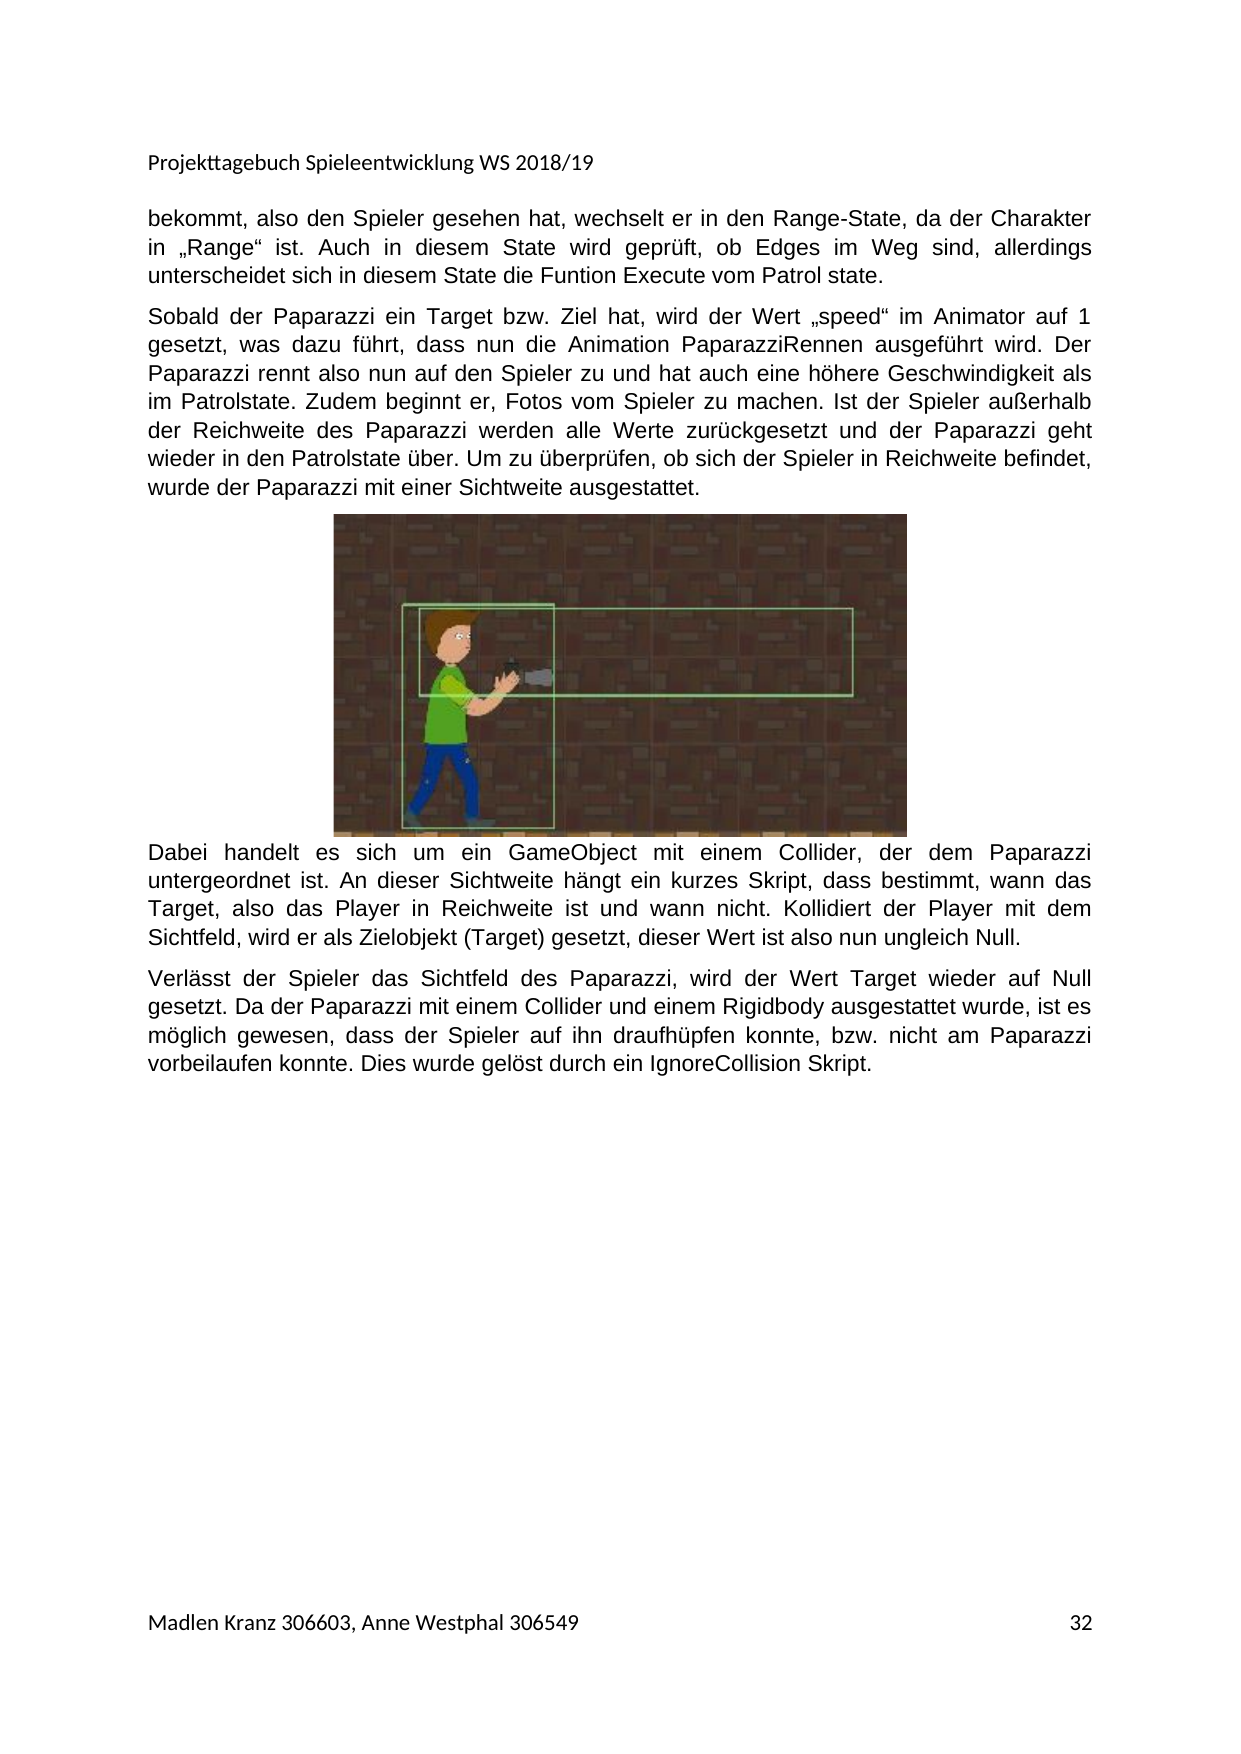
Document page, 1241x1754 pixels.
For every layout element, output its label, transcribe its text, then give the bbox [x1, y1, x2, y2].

text Verlässt der Spieler das Sichtfeld des Paparazzi, wird der Wert Target wieder auf Null gesetzt. Da der Paparazzi mit einem Collider und einem Rigidbody ausgestattet wurde, ist es möglich gewesen, dass der Spieler auf ihn draufhüpfen konnte, bzw. nicht am Paparazzi vorbeilaufen konnte. Dies wurde gelöst durch ein IgnoreCollision Skript. [148, 965, 1093, 1076]
text Dabei handelt es sich um ein GameObject mit einem Collider, der dem Paparazzi untergeordnet ist. An dieser Sichtweite hängt ein kurzes Skript, dass bestimmt, wann das Target, also das Player in Reichweite ist und wann nicht. Kollidiert der Player mit dem Sichtfeld, wird er als Zielobjekt (Target) gesetzt, dieser Wert ist also nun ungleich Null. [148, 514, 1093, 950]
text Sobald der Paparazzi ein Target bzw. Ziel hat, wird der Wert „speed“ im Animator auf 1 gesetzt, was dazu führt, dass nun die Animation PaparazziRennen ausgeführt wird. Der Paparazzi rennt also nun auf den Spieler zu und hat auch eine höhere Geschwindigkeit als im Patrolstate. Zudem beginnt er, Fotos vom Spieler zu machen. Ist der Spieler außerhalb der Reichweite des Paparazzi werden alle Werte zurückgesetzt und der Paparazzi geht wieder in den Patrolstate über. Um zu überprüfen, ob sich der Spieler in Reichweite befindet, wurde der Paparazzi mit einer Sichtweite ausgestattet. [148, 303, 1093, 500]
picture [333, 514, 907, 837]
text bekommt, also den Spieler gesehen hat, wechselt er in den Range-State, da der Charakter in „Range“ ist. Auch in diesem State wird geprüft, ob Edges im Weg sind, allerdings unterscheidet sich in diesem State die Funtion Execute vom Patrol state. [148, 205, 1093, 288]
